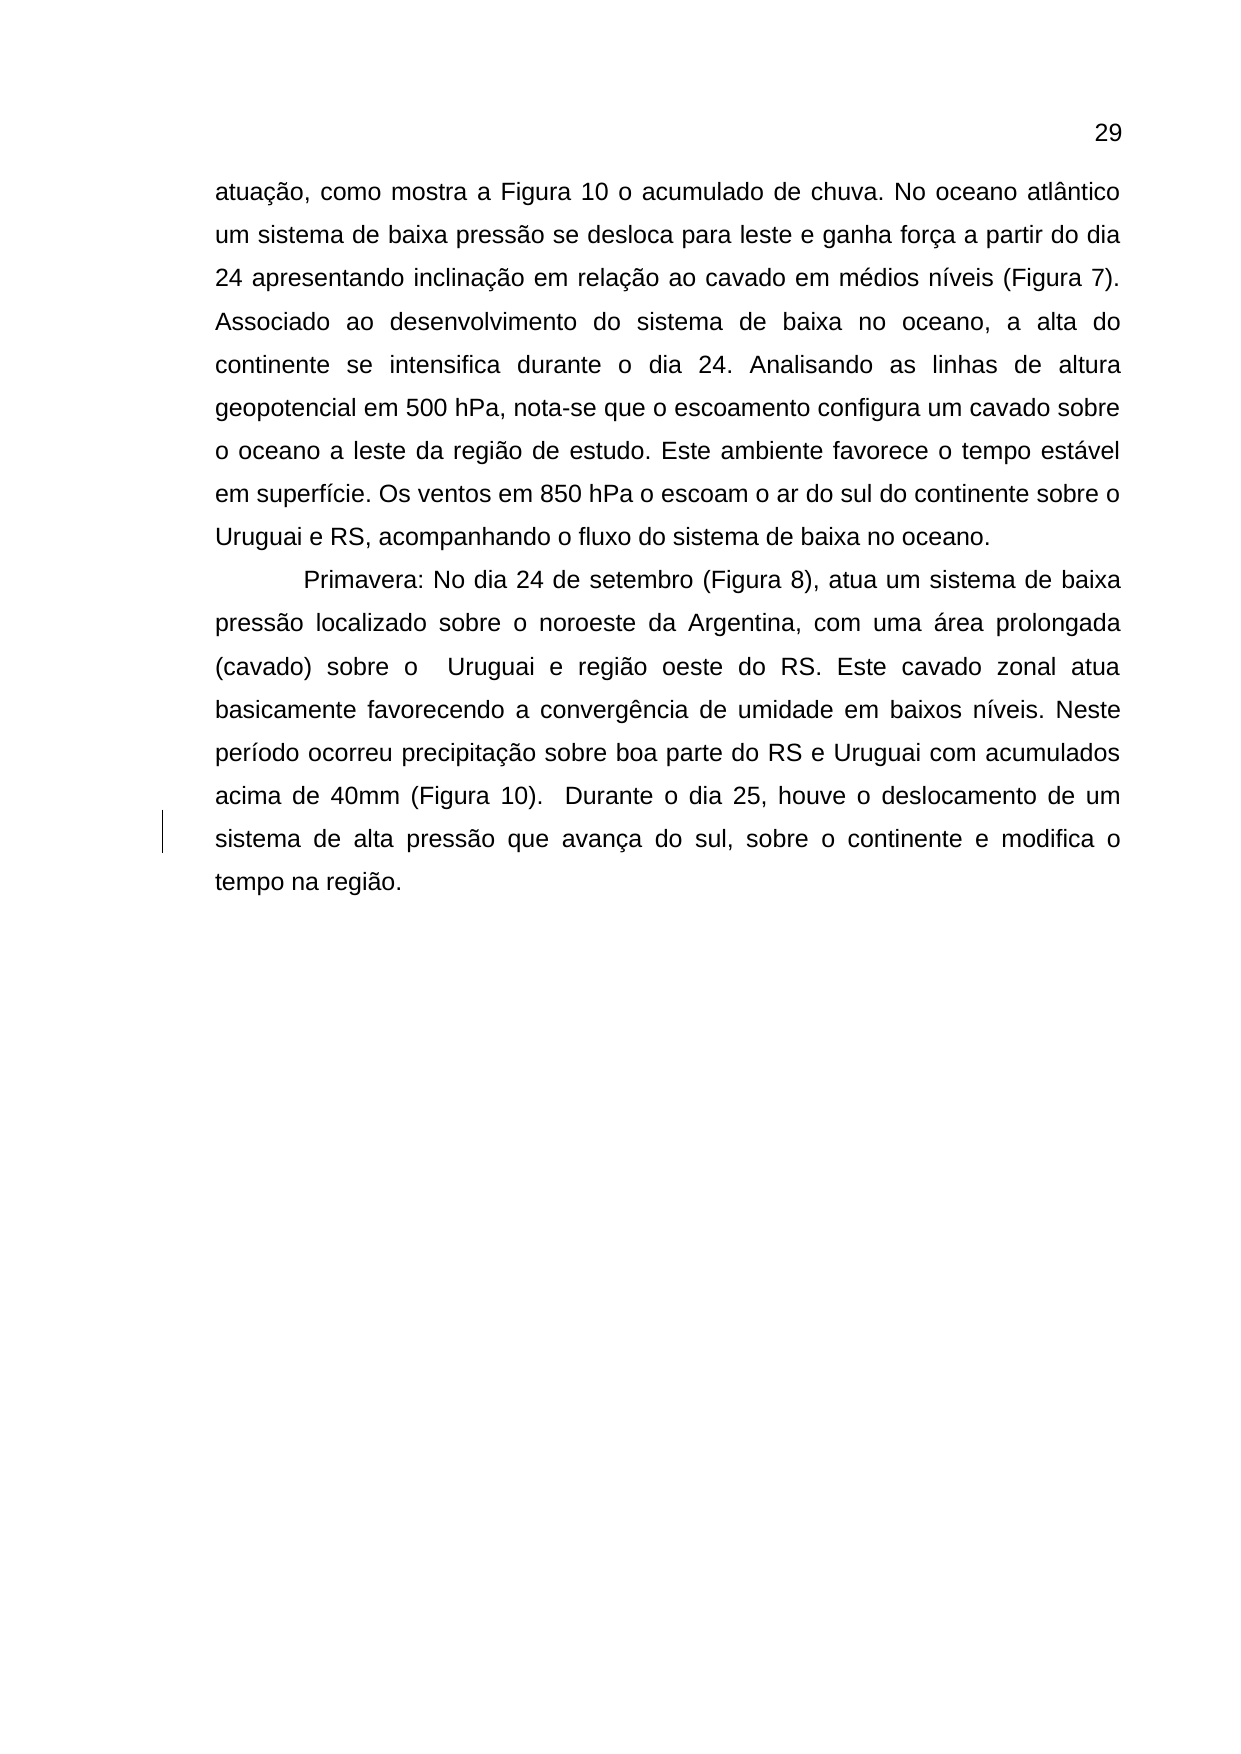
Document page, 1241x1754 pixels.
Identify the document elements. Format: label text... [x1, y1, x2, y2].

text atuação, como mostra a Figura 10 o acumulado de chuva. No oceano atlântico um sistema de baixa pressão se desloca para leste e ganha força a partir do dia 24 apresentando inclinação em relação ao cavado em médios níveis (Figura 7). Associado ao desenvolvimento do sistema de baixa no oceano, a alta do continente se intensifica durante o dia 24. Analisando as linhas de altura geopotencial em 500 hPa, nota-se que o escoamento configura um cavado sobre o oceano a leste da região de estudo. Este ambiente favorece o tempo estável em superfície. Os ventos em 850 hPa o escoam o ar do sul do continente sobre o Uruguai e RS, acompanhando o fluxo do sistema de baixa no oceano. [215, 177, 1122, 551]
text Primavera: No dia 24 de setembro (Figura 8), atua um sistema de baixa pressão localizado sobre o noroeste da Argentina, com uma área prolongada (cavado) sobre o Uruguai e região oeste do RS. Este cavado zonal atua basicamente favorecendo a convergência de umidade em baixos níveis. Neste período ocorreu precipitação sobre boa parte do RS e Uruguai com acumulados acima de 40mm (Figura 10). Durante o dia 25, houve o deslocamento de um sistema de alta pressão que avança do sul, sobre o continente e modifica o tempo na região. [215, 565, 1122, 896]
